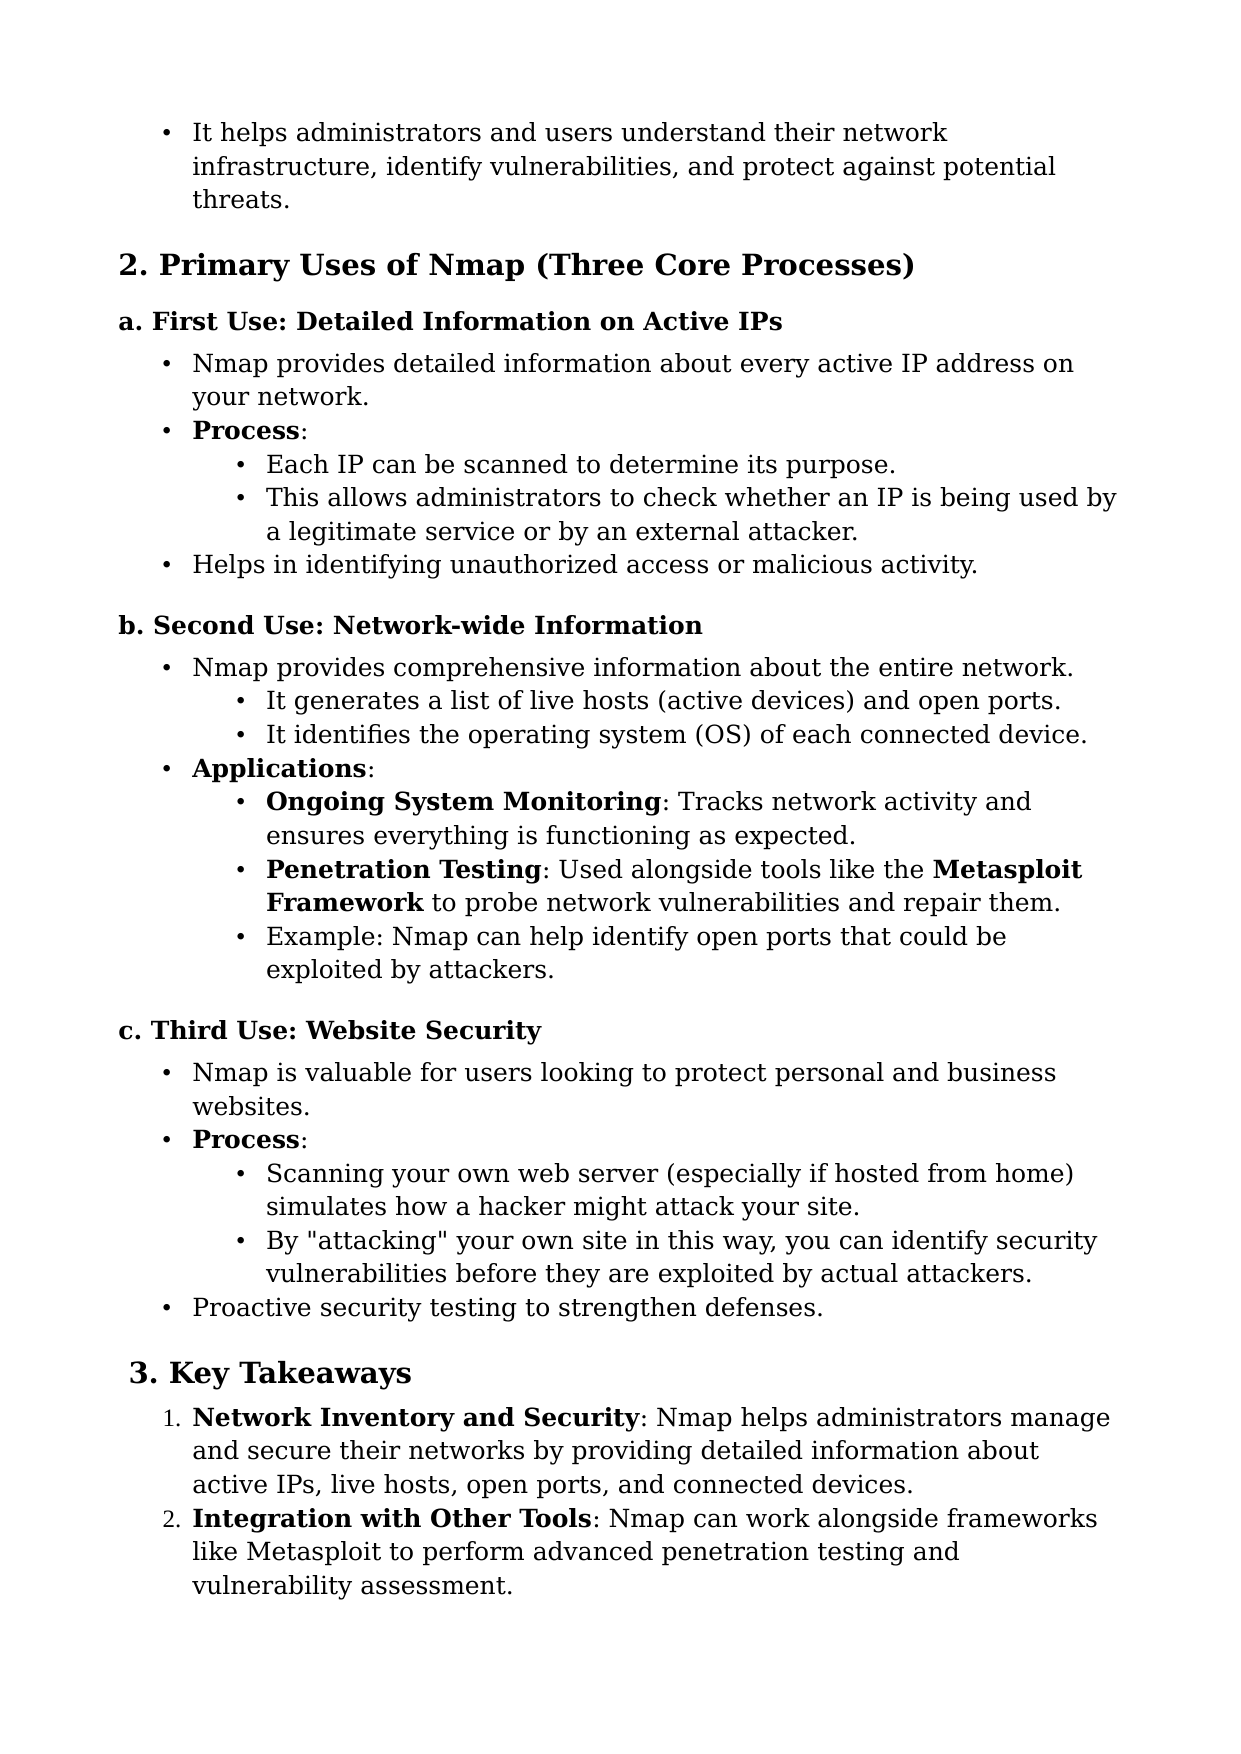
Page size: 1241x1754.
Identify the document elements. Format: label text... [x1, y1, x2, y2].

list Each IP can be scanned to determine its purpose. [236, 450, 1122, 479]
subtitle a. First Use: Detailed Information on Active IPs [118, 307, 1122, 337]
list This allows administrators to check whether an IP is being used by a legitimate service or by an external attacker. [236, 483, 1122, 546]
list Ongoing System Monitoring: Tracks network activity and ensures everything is functioning as expected. [236, 787, 1122, 850]
subtitle 3. Key Takeaways [118, 1356, 1122, 1390]
list Penetration Testing: Used alongside tools like the Metasploit Framework to probe network vulnerabilities and repair them. [236, 855, 1122, 918]
list Integration with Other Tools: Nmap can work alongside frameworks like Metasploit to perform advanced penetration testing and vulnerability assessment. [162, 1503, 1122, 1600]
list Helps in identifying unauthorized access or malicious activity. [162, 551, 1122, 580]
subtitle b. Second Use: Network-wide Information [118, 611, 1122, 641]
list It identifies the operating system (OS) of each connected device. [236, 720, 1122, 749]
list It generates a list of live hosts (active devices) and open ports. [236, 687, 1122, 716]
list Network Inventory and Security: Nmap helps administrators manage and secure their networks by providing detailed information about active IPs, live hosts, open ports, and connected devices. [162, 1403, 1122, 1499]
list Example: Nmap can help identify open ports that could be exploited by attackers. [236, 922, 1122, 985]
list It helps administrators and users understand their network infrastructure, identify vulnerabilities, and protect against potential threats. [162, 118, 1122, 214]
list Nmap provides comprehensive information about the entire network. [162, 653, 1122, 682]
list Proactive security testing to strengthen defenses. [162, 1293, 1122, 1322]
list Nmap is valuable for users looking to protect personal and business websites. [162, 1058, 1122, 1121]
list Nmap provides detailed information about every active IP address on your network. [162, 349, 1122, 412]
subtitle c. Third Use: Website Security [118, 1016, 1122, 1046]
list Scanning your own web server (especially if hosted from home) simulates how a hacker might attack your site. [236, 1159, 1122, 1222]
subtitle 2. Primary Uses of Nmap (Three Core Processes) [118, 248, 1122, 282]
list Process: [162, 416, 1122, 446]
list Process: [162, 1125, 1122, 1155]
list Applications: [162, 754, 1122, 783]
list By "attacking" your own site in this way, you can identify security vulnerabilities before they are exploited by actual attackers. [236, 1226, 1122, 1289]
